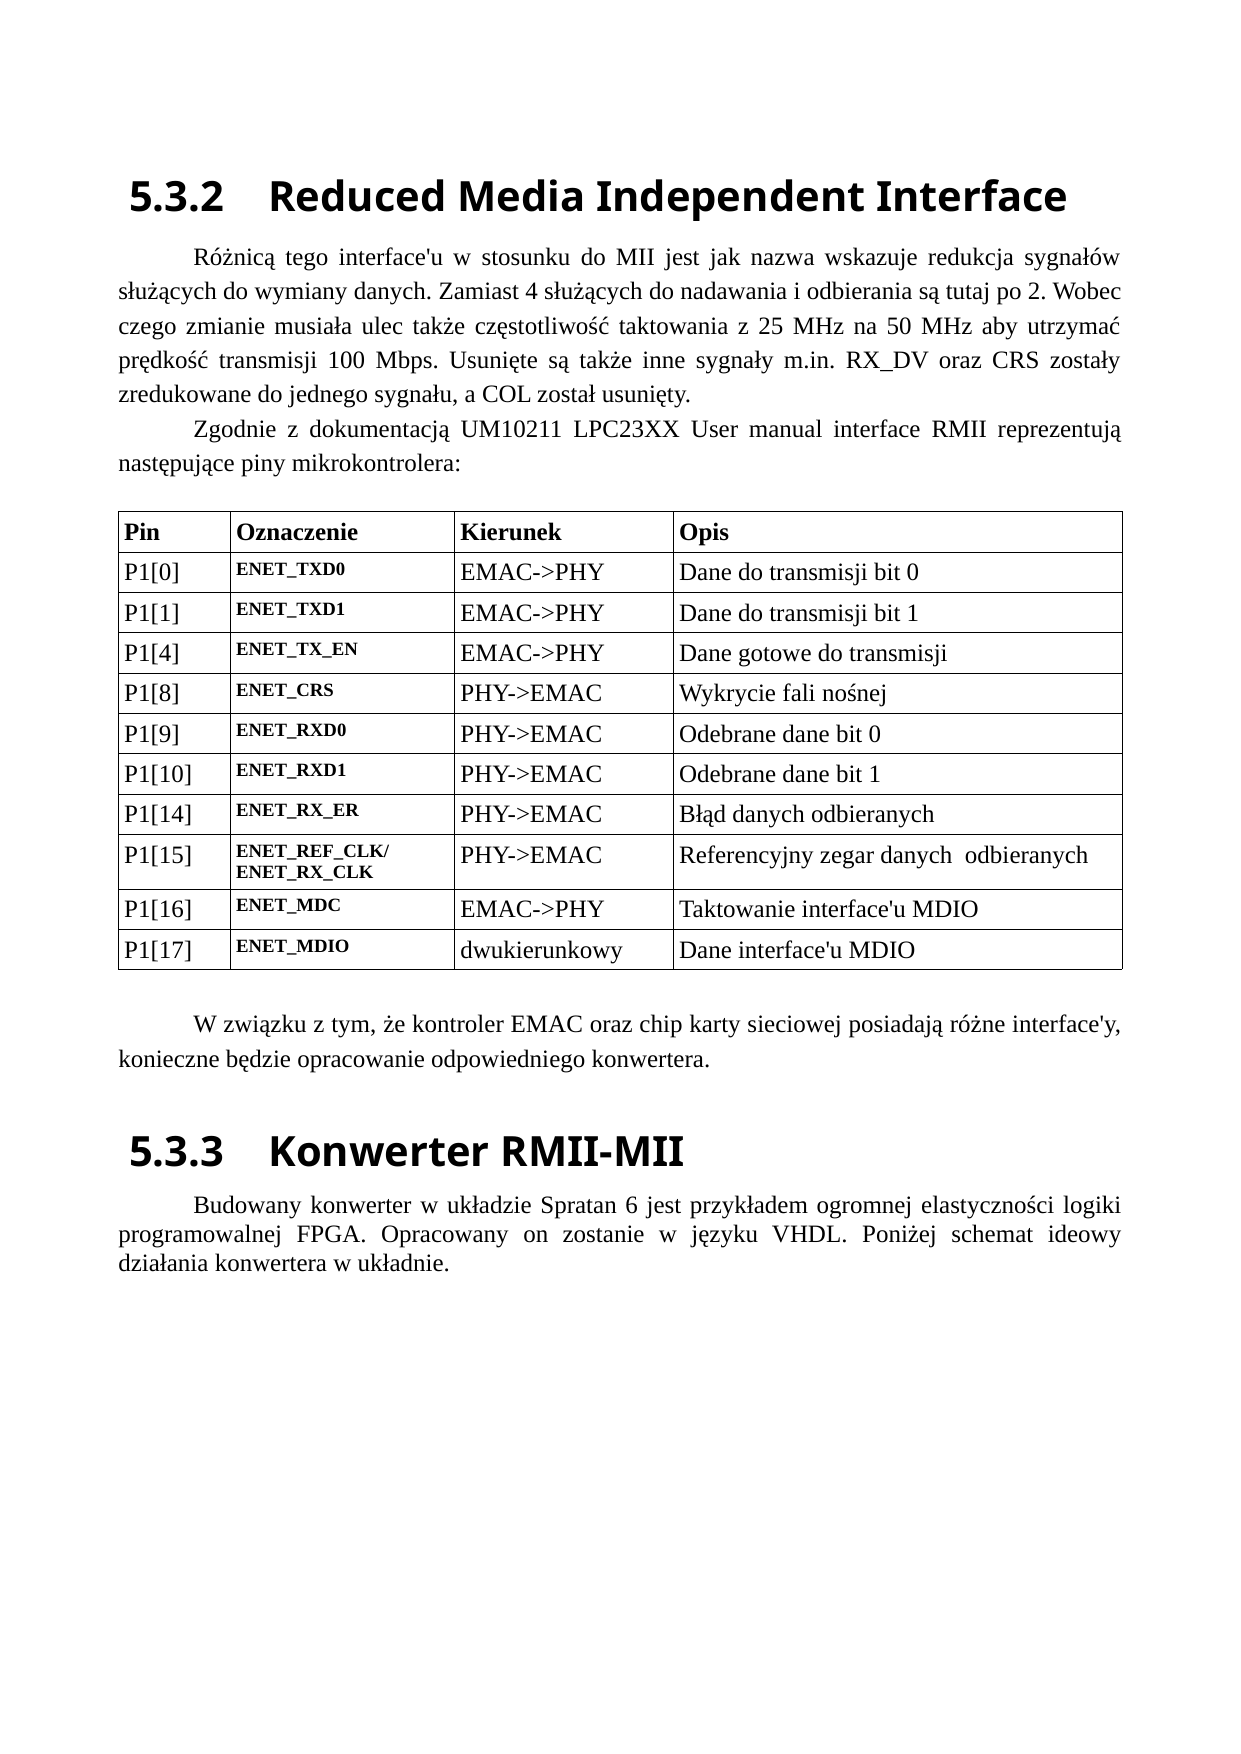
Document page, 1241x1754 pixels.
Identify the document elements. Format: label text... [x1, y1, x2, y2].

table_cell PHY->EMAC [455, 754, 673, 793]
table_cell P1[9] [119, 714, 230, 753]
table_cell Błąd danych odbieranych [674, 795, 1122, 834]
table_cell Odebrane dane bit 0 [674, 714, 1122, 753]
table_cell Referencyjny zegar danych odbieranych [674, 835, 1122, 888]
table_cell P1[8] [119, 674, 230, 713]
table_header Oznaczenie [231, 512, 454, 552]
table_cell ENET_RX_ER [231, 795, 454, 834]
table_cell Dane do transmisji bit 0 [674, 553, 1122, 592]
table_cell P1[1] [119, 593, 230, 632]
table_cell EMAC->PHY [455, 553, 673, 592]
table_header Pin [119, 512, 230, 552]
subtitle Konwerter RMII-MII [118, 1121, 1122, 1178]
table_cell P1[17] [119, 930, 230, 969]
table_cell PHY->EMAC [455, 795, 673, 834]
table_cell P1[10] [119, 754, 230, 793]
table_cell ENET_TX_EN [231, 633, 454, 673]
table_cell EMAC->PHY [455, 890, 673, 929]
table_cell P1[4] [119, 633, 230, 673]
table_cell PHY->EMAC [455, 714, 673, 753]
table_cell ENET_TXD0 [231, 553, 454, 592]
table_cell ENET_RXD1 [231, 754, 454, 793]
text Budowany konwerter w układzie Spratan 6 jest przykładem ogromnej elastyczności logiki programowalnej FPGA. Opracowany on zostanie w języku VHDL. Poniżej schemat ideowy działania konwertera w układnie. [118, 1191, 1122, 1277]
table_cell ENET_MDIO [231, 930, 454, 969]
table_cell P1[0] [119, 553, 230, 592]
table_cell Wykrycie fali nośnej [674, 674, 1122, 713]
table_cell P1[15] [119, 835, 230, 888]
table_cell PHY->EMAC [455, 835, 673, 888]
subtitle Reduced Media Independent Interface [118, 167, 1122, 224]
table_cell EMAC->PHY [455, 593, 673, 632]
table_cell Dane gotowe do transmisji [674, 633, 1122, 673]
text W związku z tym, że kontroler EMAC oraz chip karty sieciowej posiadają różne interface'y, konieczne będzie opracowanie odpowiedniego konwertera. [118, 1004, 1122, 1072]
table_cell dwukierunkowy [455, 930, 673, 969]
table_header Opis [674, 512, 1122, 552]
table_cell ENET_TXD1 [231, 593, 454, 632]
table_cell ENET_RXD0 [231, 714, 454, 753]
table_cell ENET_MDC [231, 890, 454, 929]
table_cell ENET_REF_CLK/ENET_RX_CLK [231, 835, 454, 888]
table_cell PHY->EMAC [455, 674, 673, 713]
table_cell Dane do transmisji bit 1 [674, 593, 1122, 632]
table_cell P1[16] [119, 890, 230, 929]
text Zgodnie z dokumentacją UM10211 LPC23XX User manual interface RMII reprezentują następujące piny mikrokontrolera: [118, 408, 1122, 477]
table_cell Odebrane dane bit 1 [674, 754, 1122, 793]
table_cell P1[14] [119, 795, 230, 834]
table_cell EMAC->PHY [455, 633, 673, 673]
table_cell Taktowanie interface'u MDIO [674, 890, 1122, 929]
text Różnicą tego interface'u w stosunku do MII jest jak nazwa wskazuje redukcja sygnałów służących do wymiany danych. Zamiast 4 służących do nadawania i odbierania są tutaj po 2. Wobec czego zmianie musiała ulec także częstotliwość taktowania z 25 MHz na 50 MHz aby utrzymać prędkość transmisji 100 Mbps. Usunięte są także inne sygnały m.in. RX_DV oraz CRS zostały zredukowane do jednego sygnału, a COL został usunięty. [118, 236, 1122, 408]
table_header Kierunek [455, 512, 673, 552]
table_cell Dane interface'u MDIO [674, 930, 1122, 969]
table_cell ENET_CRS [231, 674, 454, 713]
